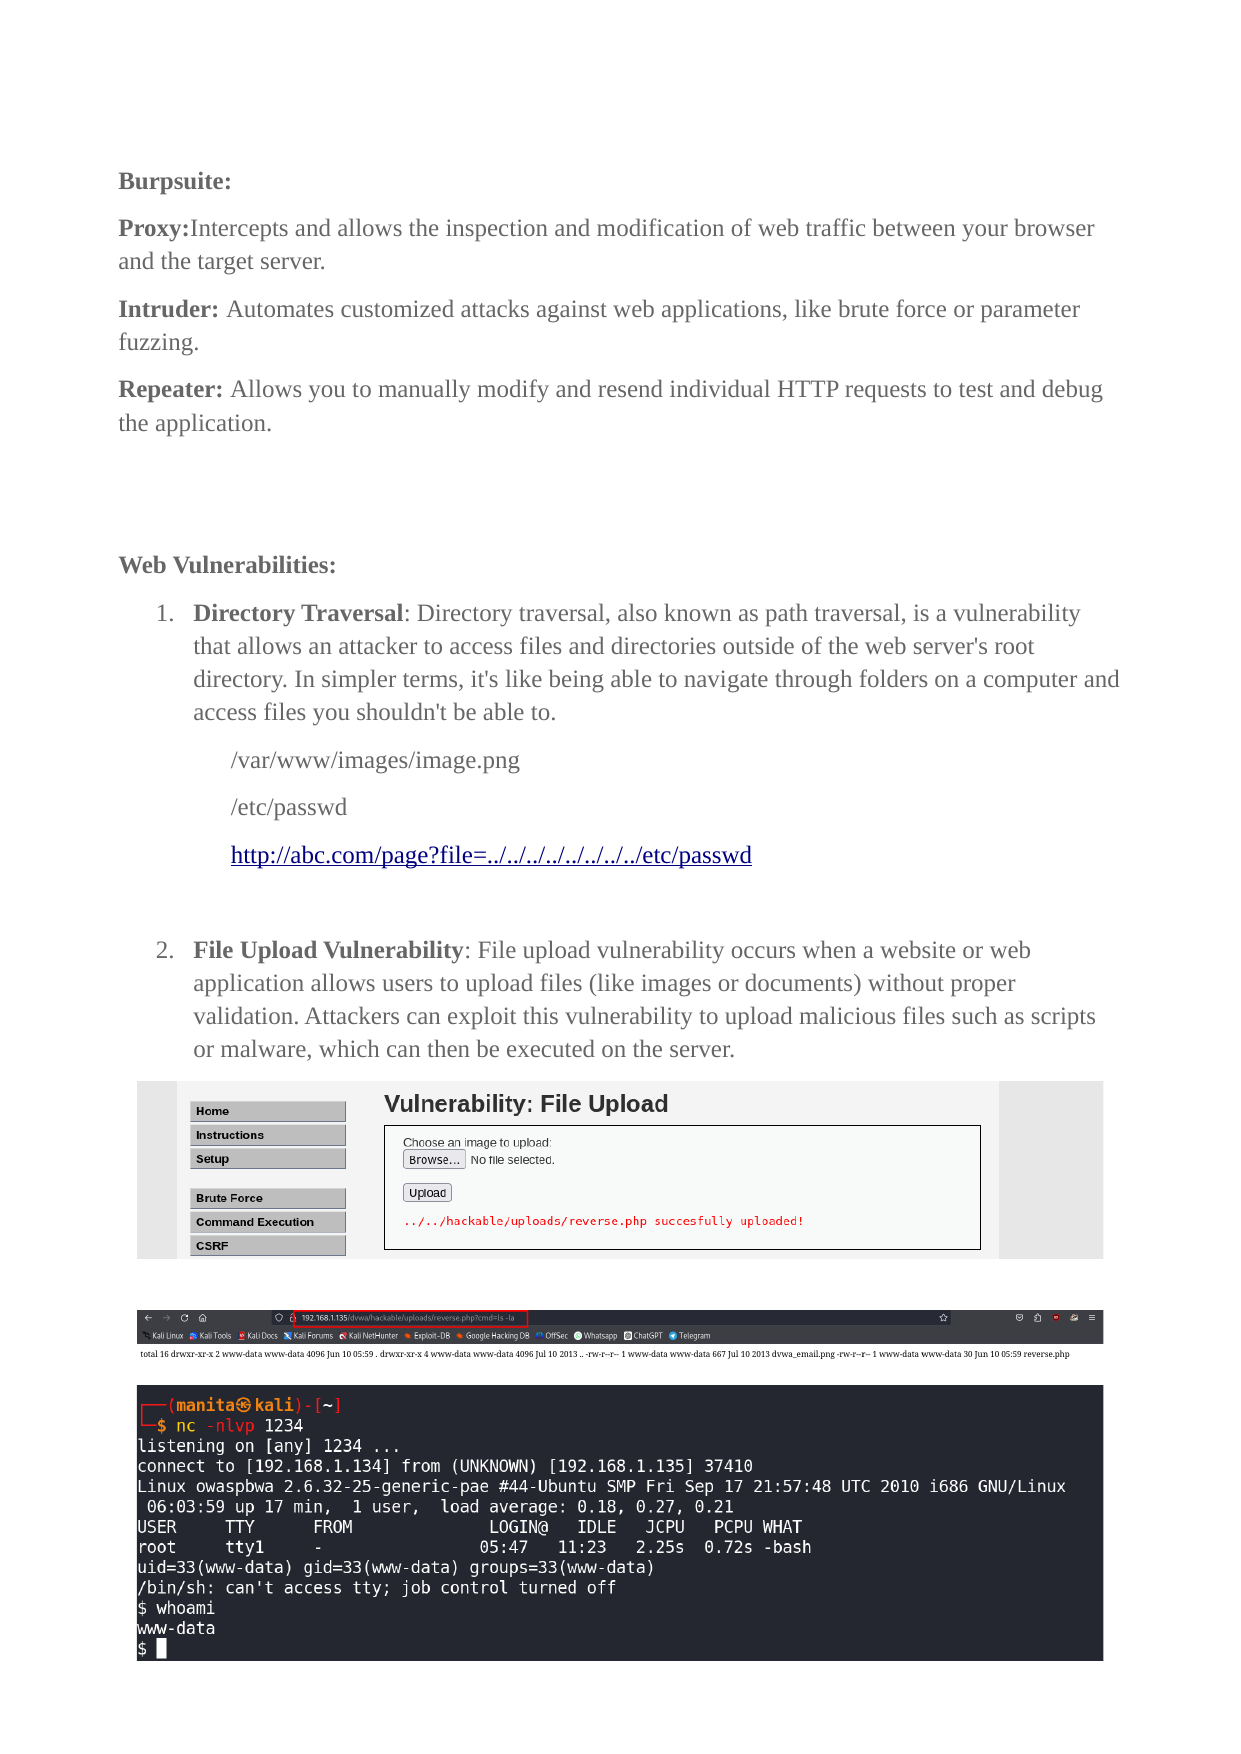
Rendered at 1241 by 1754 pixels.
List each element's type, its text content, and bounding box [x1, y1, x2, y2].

text Web Vulnerabilities: [118, 550, 1122, 579]
text Proxy:Intercepts and allows the inspection and modification of web traffic between your browser and the target server. [118, 213, 1122, 275]
picture [137, 1081, 1104, 1259]
text Burpsuite: [118, 166, 1122, 194]
text Repeater: Allows you to manually modify and resend individual HTTP requests to test and debug the application. [118, 374, 1122, 436]
list /var/www/images/image.png [193, 745, 1122, 773]
picture [136, 1310, 1104, 1661]
list /etc/passwd [193, 792, 1122, 821]
text Intruder: Automates customized attacks against web applications, like brute force or parameter fuzzing. [118, 294, 1122, 356]
list File Upload Vulnerability: File upload vulnerability occurs when a website or web application allows users to upload files (like images or documents) without proper validation. Attackers can exploit this vulnerability to upload malicious files such as scripts or malware, which can then be executed on the server. [156, 935, 1122, 1063]
list http://abc.com/page?file=../../../../../../../../etc/passwd [193, 840, 1122, 869]
list Directory Traversal: Directory traversal, also known as path traversal, is a vulnerability that allows an attacker to access files and directories outside of the web server's root directory. In simpler terms, it's like being able to navigate through folders on a computer and access files you shouldn't be able to. [156, 598, 1122, 726]
